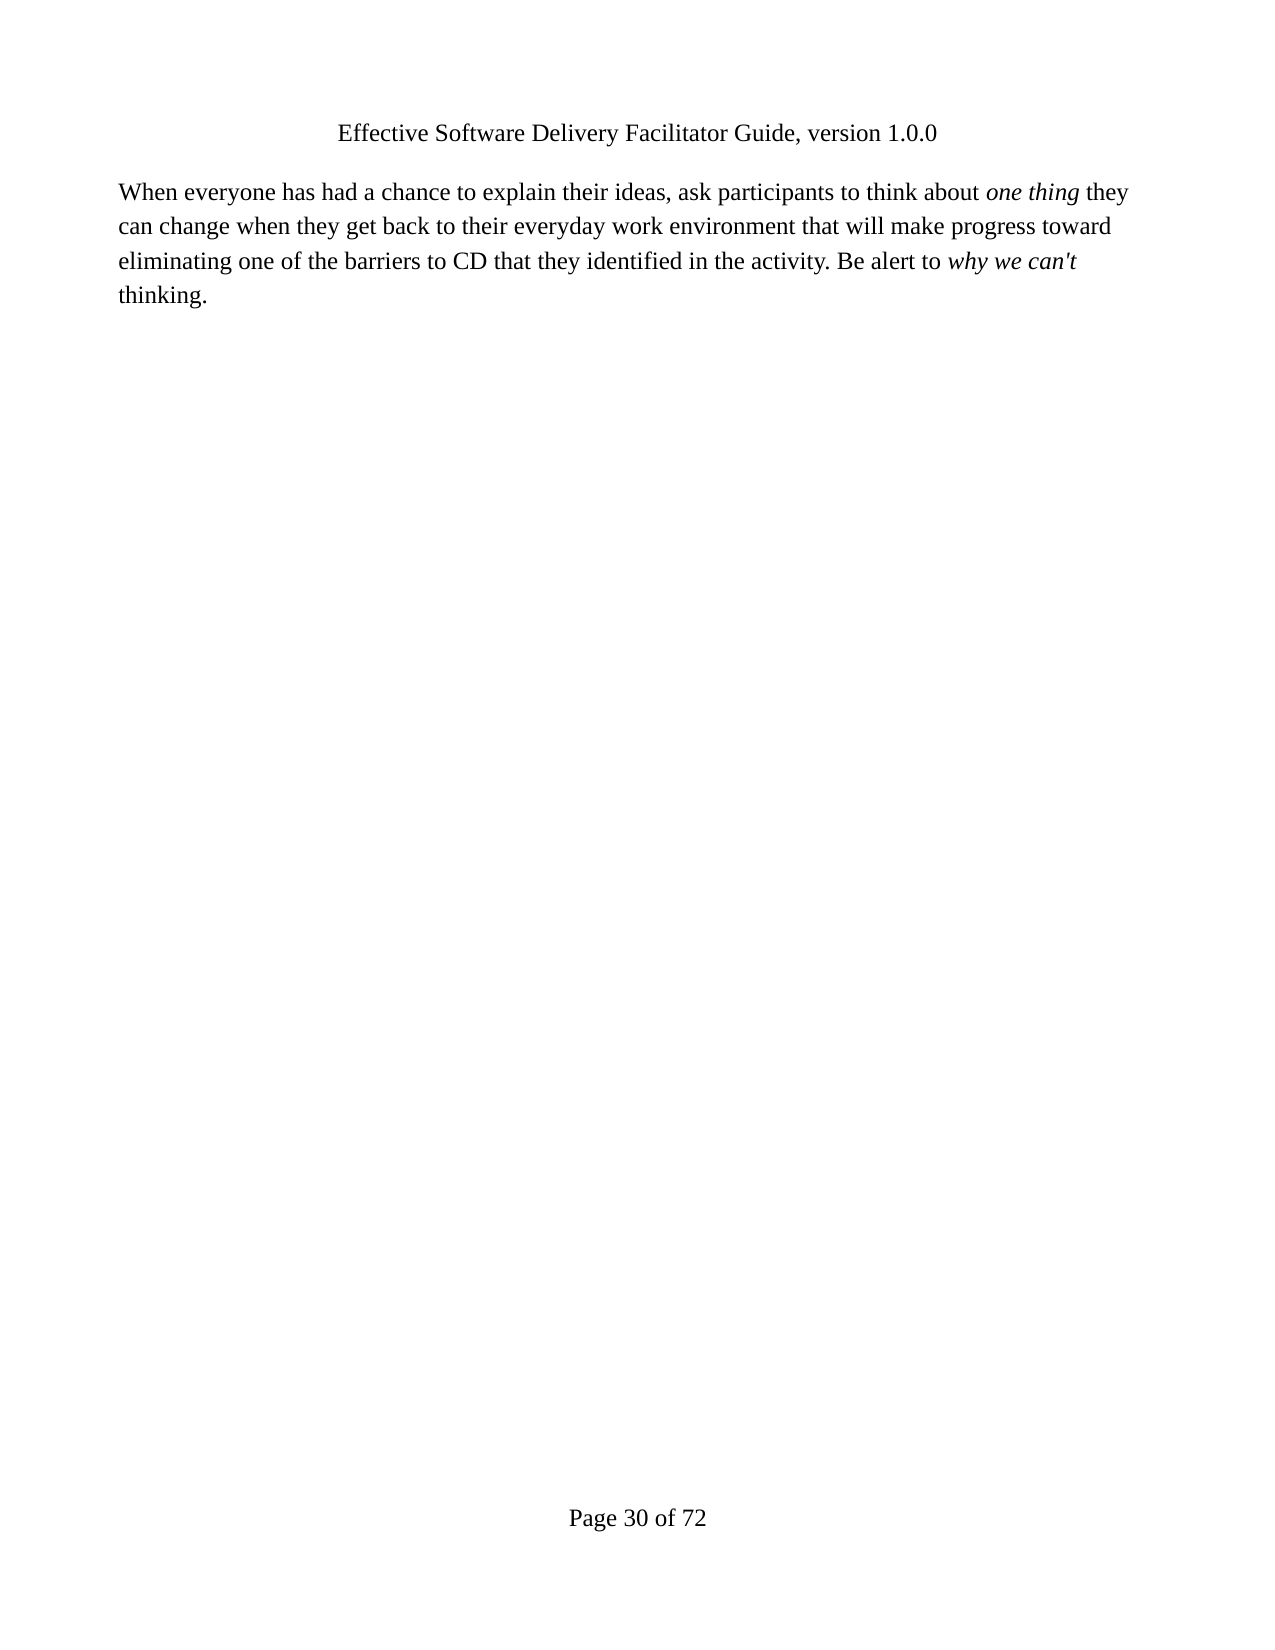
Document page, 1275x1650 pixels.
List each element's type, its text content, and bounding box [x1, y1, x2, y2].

text When everyone has had a chance to explain their ideas, ask participants to think about one thing they can change when they get back to their everyday work environment that will make progress toward eliminating one of the barriers to CD that they identified in the activity. Be alert to why we can't thinking. [118, 177, 1157, 309]
